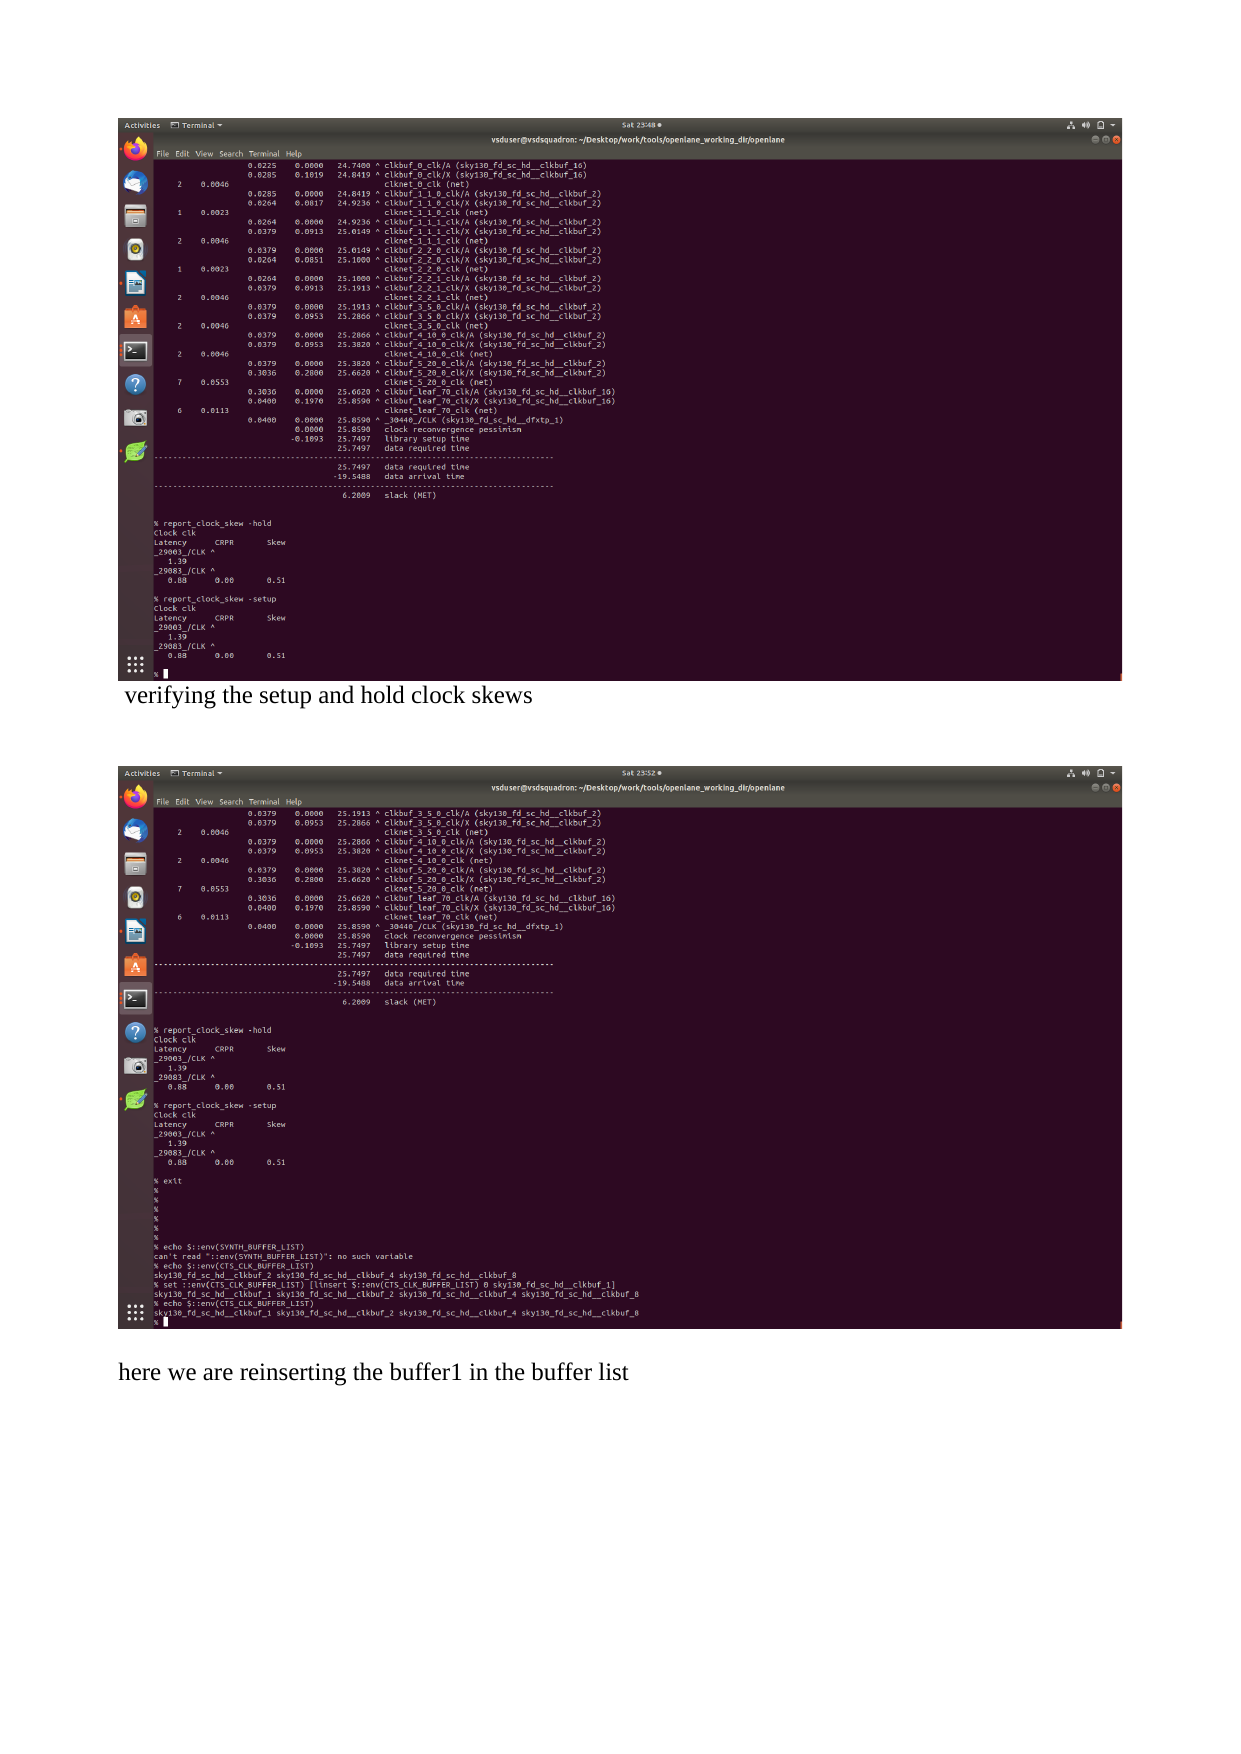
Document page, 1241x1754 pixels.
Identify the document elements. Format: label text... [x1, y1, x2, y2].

text here we are reinserting the buffer1 in the buffer list [118, 1357, 1122, 1386]
picture [118, 118, 1123, 681]
picture [118, 766, 1123, 1329]
text verifying the setup and hold clock skews [118, 681, 1122, 709]
